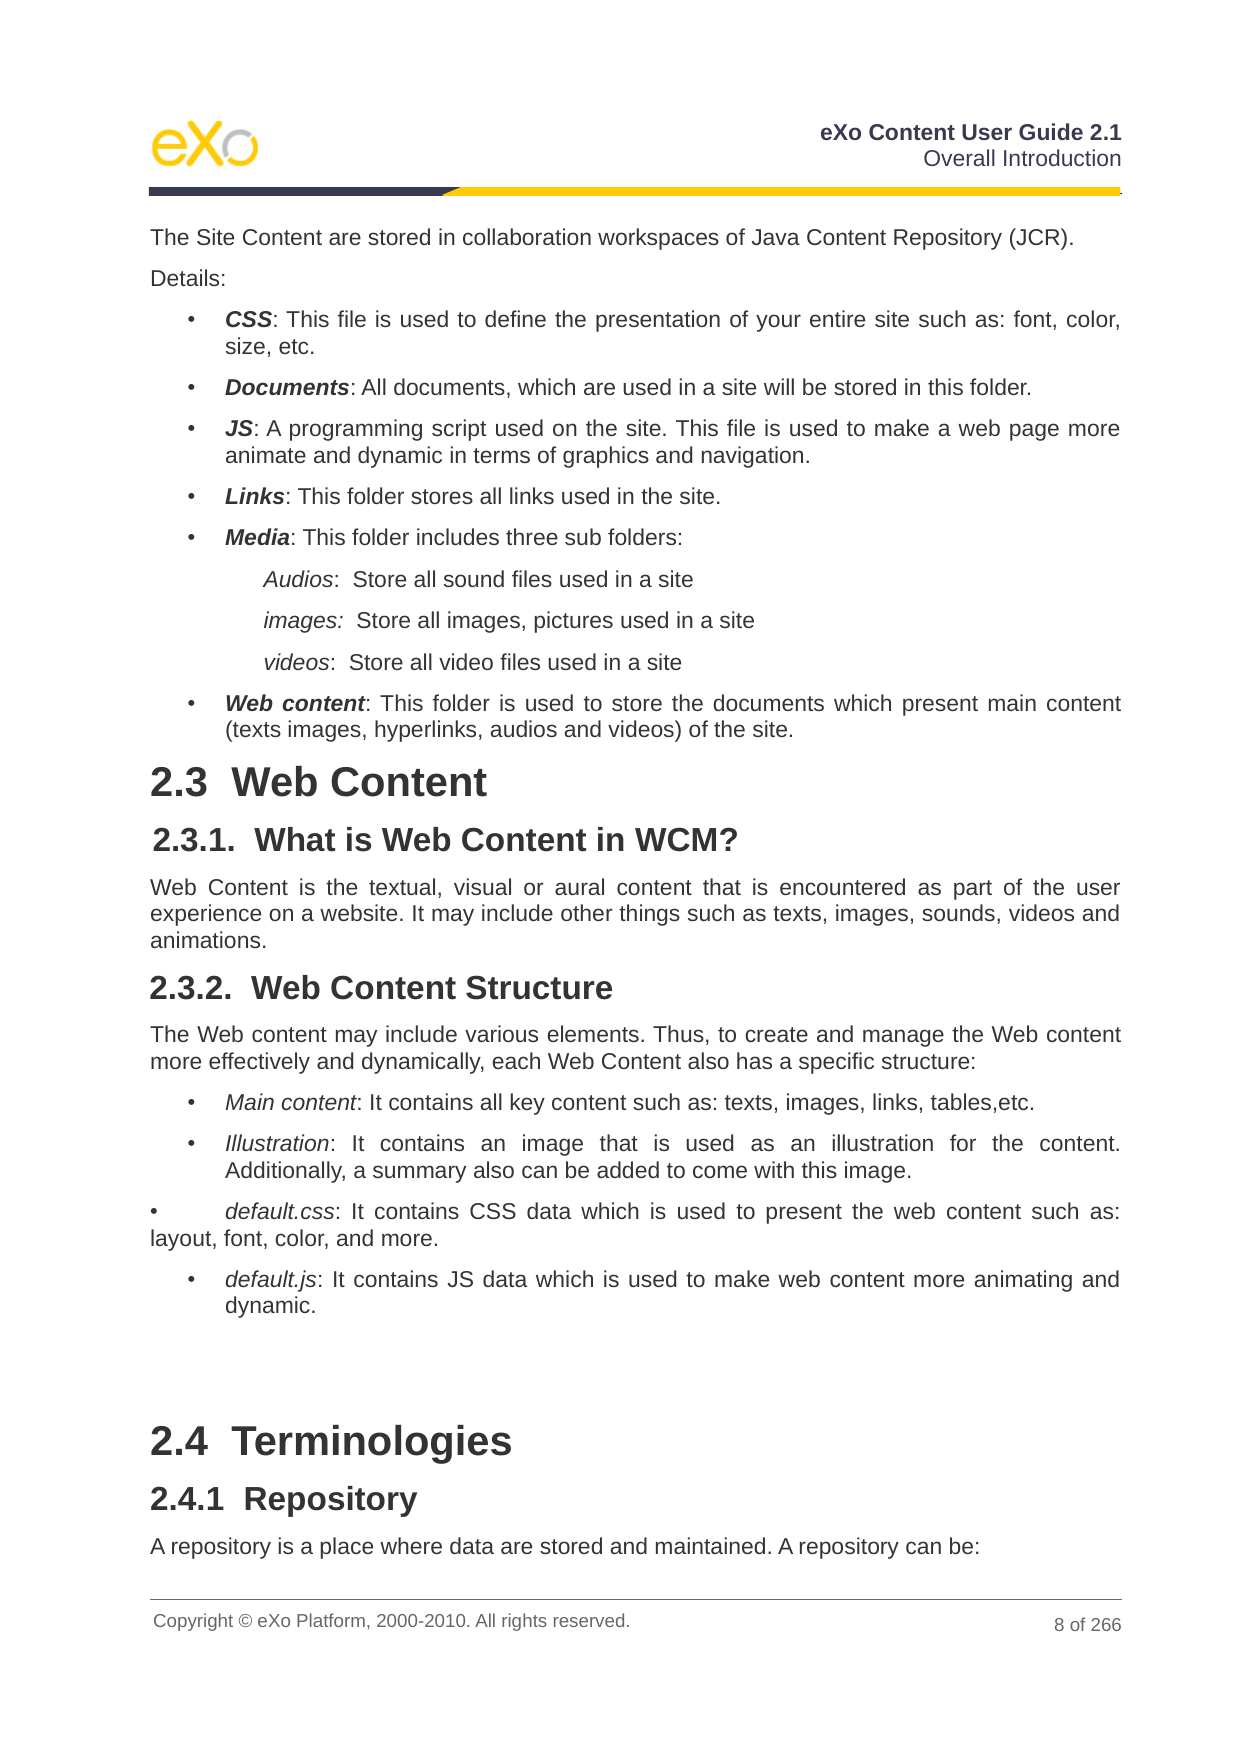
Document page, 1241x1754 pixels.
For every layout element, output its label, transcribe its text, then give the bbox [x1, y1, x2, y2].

subtitle Repository [150, 1479, 1122, 1518]
list Documents: All documents, which are used in a site will be stored in this folder. [187, 374, 1122, 400]
list videos: Store all video files used in a site [226, 648, 1122, 675]
list Illustration: It contains an image that is used as an illustration for the content. Additionally, a summary also can be added to come with this image. [187, 1130, 1122, 1183]
list CSS: This file is used to define the presentation of your entire site such as: font, color, size, etc. [187, 306, 1122, 359]
subtitle Web Content Structure [149, 968, 1122, 1006]
list default.css: It contains CSS data which is used to present the web content such as: layout, font, color, and more. [150, 1198, 1122, 1251]
list JS: A programming script used on the site. This file is used to make a web page more animate and dynamic in terms of graphics and navigation. [187, 415, 1122, 468]
list default.js: It contains JS data which is used to make web content more animating and dynamic. [187, 1266, 1122, 1318]
subtitle What is Web Content in WCM? [152, 820, 1122, 859]
picture [152, 120, 259, 167]
list Media: This folder includes three sub folders: [187, 524, 1122, 551]
list Web content: This folder is used to store the documents which present main content (texts images, hyperlinks, audios and videos) of the site. [187, 690, 1122, 742]
picture [148, 187, 1121, 196]
text Web Content is the textual, visual or aural content that is encountered as part of the user experience on a website. It may include other things such as texts, images, sounds, videos and animations. [150, 874, 1122, 953]
subtitle Web Content [150, 757, 1122, 805]
text The Site Content are stored in collaboration workspaces of Java Content Repository (JCR). [150, 223, 1122, 250]
list images: Store all images, pictures used in a site [226, 607, 1122, 633]
text The Web content may include various elements. Thus, to create and manage the Web content more effectively and dynamically, each Web Content also has a specific structure: [150, 1021, 1122, 1074]
list Links: This folder stores all links used in the site. [187, 483, 1122, 509]
subtitle Terminologies [150, 1416, 1122, 1464]
text A repository is a place where data are stored and maintained. A repository can be: [150, 1533, 1122, 1559]
text Details: [150, 265, 1122, 291]
list Main content: It contains all key content such as: texts, images, links, tables,etc. [187, 1089, 1122, 1115]
list Audios: Store all sound files used in a site [226, 566, 1122, 592]
